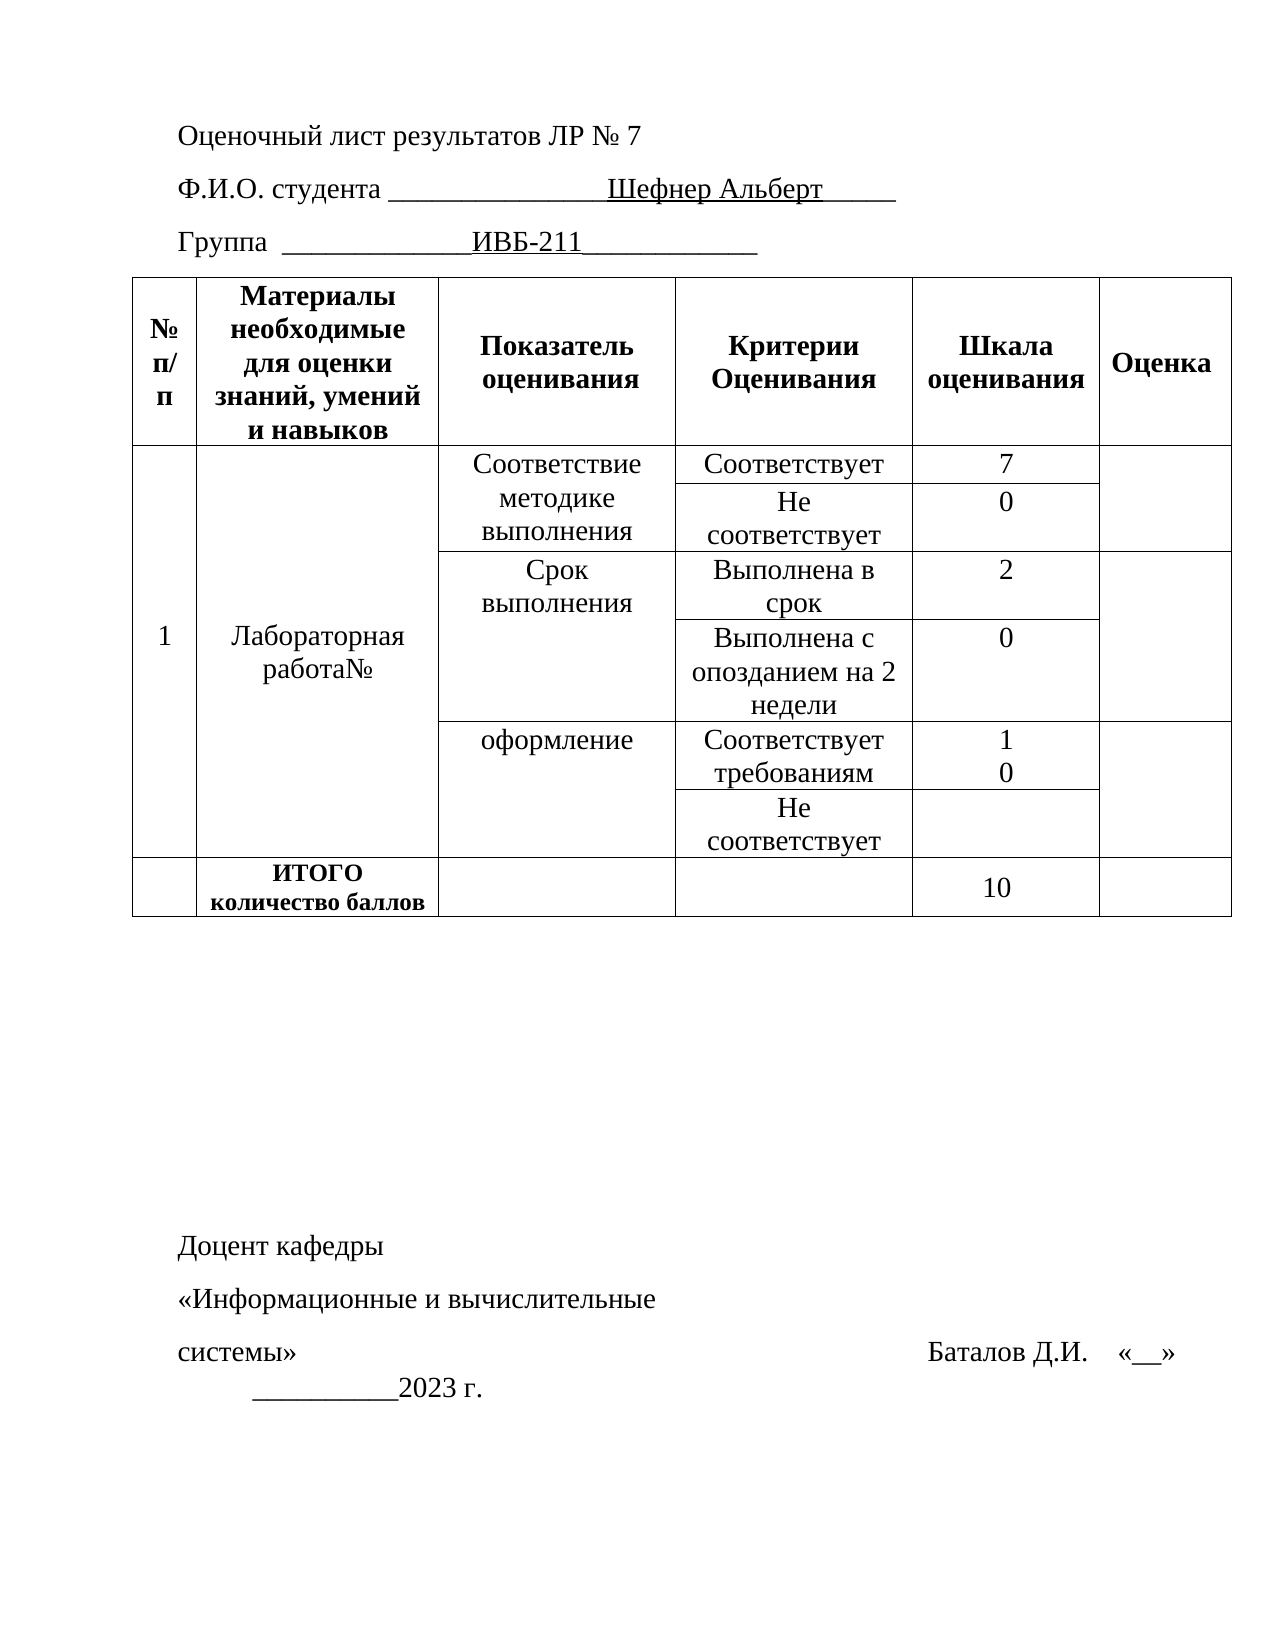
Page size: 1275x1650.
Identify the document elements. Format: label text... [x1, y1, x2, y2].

table_cell 0 [913, 620, 1099, 721]
text Группа _____________ИВБ-211____________ [177, 224, 1186, 257]
table_cell 1 [133, 446, 196, 857]
table_cell Выполнена в срок [676, 552, 912, 619]
table_cell [676, 858, 912, 916]
text «Информационные и вычислительные [177, 1281, 1186, 1315]
table_cell Срок выполнения [439, 552, 675, 721]
table_header Показатель оценивания [439, 278, 675, 445]
table_header Материалы необходимые для оценки знаний, умений и навыков [197, 278, 438, 445]
table_cell 1 0 [913, 722, 1099, 789]
table_cell Не соответствует [676, 484, 912, 551]
table_cell ИТОГО количество баллов [197, 858, 438, 916]
table_cell [913, 790, 1099, 857]
table_cell [1100, 446, 1231, 551]
table_cell оформление [439, 722, 675, 857]
table_cell Не соответствует [676, 790, 912, 857]
text системы» Баталов Д.И. «__» __________2023 г. [177, 1334, 1186, 1404]
text Оценочный лист результатов ЛР № 7 [177, 118, 1186, 152]
table_cell [133, 858, 196, 916]
table_header № п/п [133, 278, 196, 445]
table_cell Соответствует требованиям [676, 722, 912, 789]
table_header Критерии Оценивания [676, 278, 912, 445]
table_cell 10 [913, 858, 1099, 916]
table_cell 2 [913, 552, 1099, 619]
table_cell [1100, 552, 1231, 721]
table_cell [439, 858, 675, 916]
table_header Оценка [1100, 278, 1231, 445]
table_cell Соответствие методике выполнения [439, 446, 675, 551]
text Доцент кафедры [177, 1228, 1186, 1262]
table_header Шкала оценивания [913, 278, 1099, 445]
table_cell Соответствует [676, 446, 912, 483]
table_cell [1100, 722, 1231, 857]
table_cell Лабораторная работа№ [197, 446, 438, 857]
text Ф.И.О. студента _______________Шефнер Альберт_____ [177, 171, 1186, 204]
table_cell [1100, 858, 1231, 916]
table_cell Выполнена с опозданием на 2 недели [676, 620, 912, 721]
table_cell 7 [913, 446, 1099, 483]
table_cell 0 [913, 484, 1099, 551]
